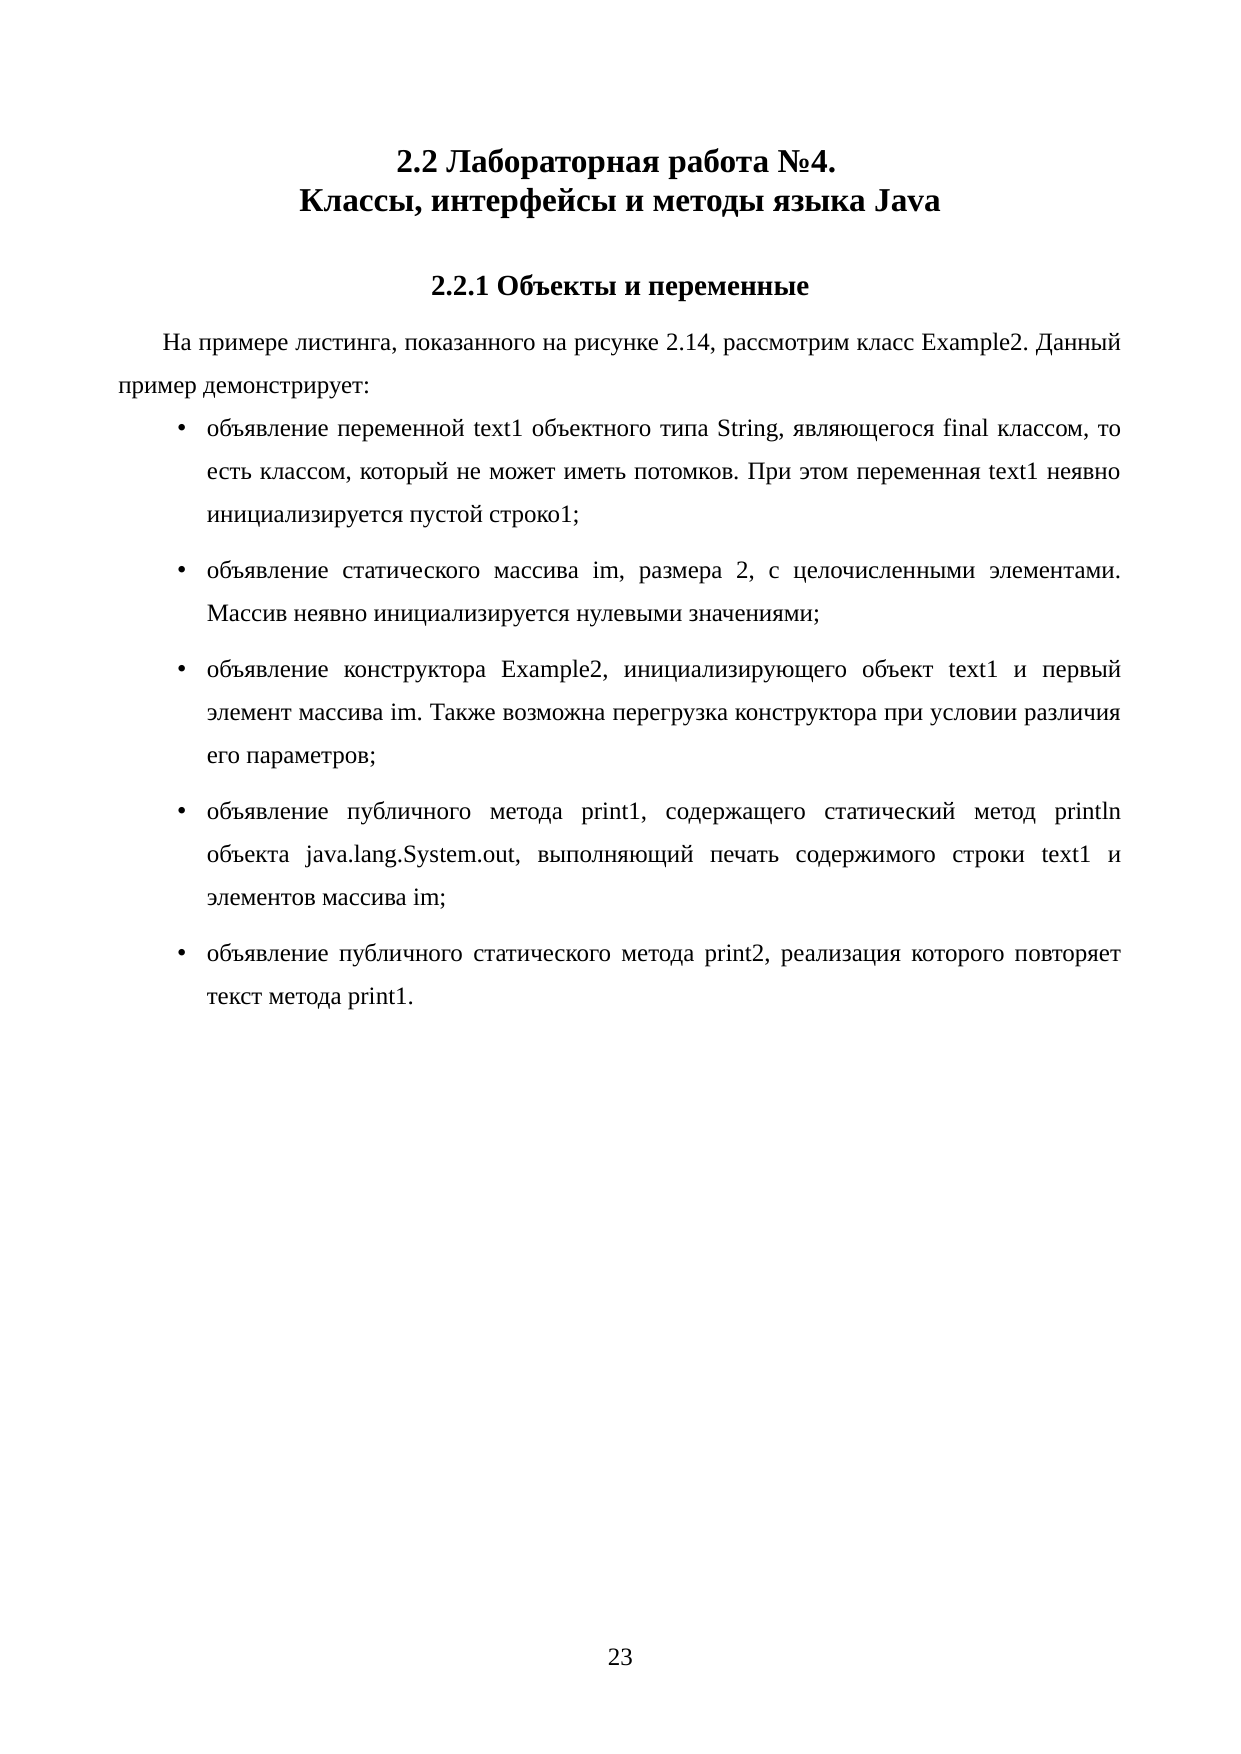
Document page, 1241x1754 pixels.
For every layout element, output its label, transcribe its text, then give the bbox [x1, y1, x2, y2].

list объявление конструктора Example2, инициализирующего объект text1 и первый элемент массива im. Также возможна перегрузка конструктора при условии различия его параметров; [177, 654, 1122, 769]
subtitle 2.2 Лабораторная работа №4. Классы, интерфейсы и методы языка Java [118, 142, 1122, 218]
list объявление переменной text1 объектного типа String, являющегося final классом, то есть классом, который не может иметь потомков. При этом переменная text1 неявно инициализируется пустой строко1; [177, 413, 1122, 528]
list объявление публичного статического метода print2, реализация которого повторяет текст метода print1. [177, 938, 1122, 1009]
list объявление статического массива im, размера 2, с целочисленными элементами. Массив неявно инициализируется нулевыми значениями; [177, 555, 1122, 627]
list объявление публичного метода print1, содержащего статический метод println объекта java.lang.System.out, выполняющий печать содержимого строки text1 и элементов массива im; [177, 796, 1122, 911]
subtitle 2.2.1 Объекты и переменные [118, 268, 1122, 302]
text На примере листинга, показанного на рисунке 2.14, рассмотрим класс Example2. Данный пример демонстрирует: [118, 327, 1122, 399]
